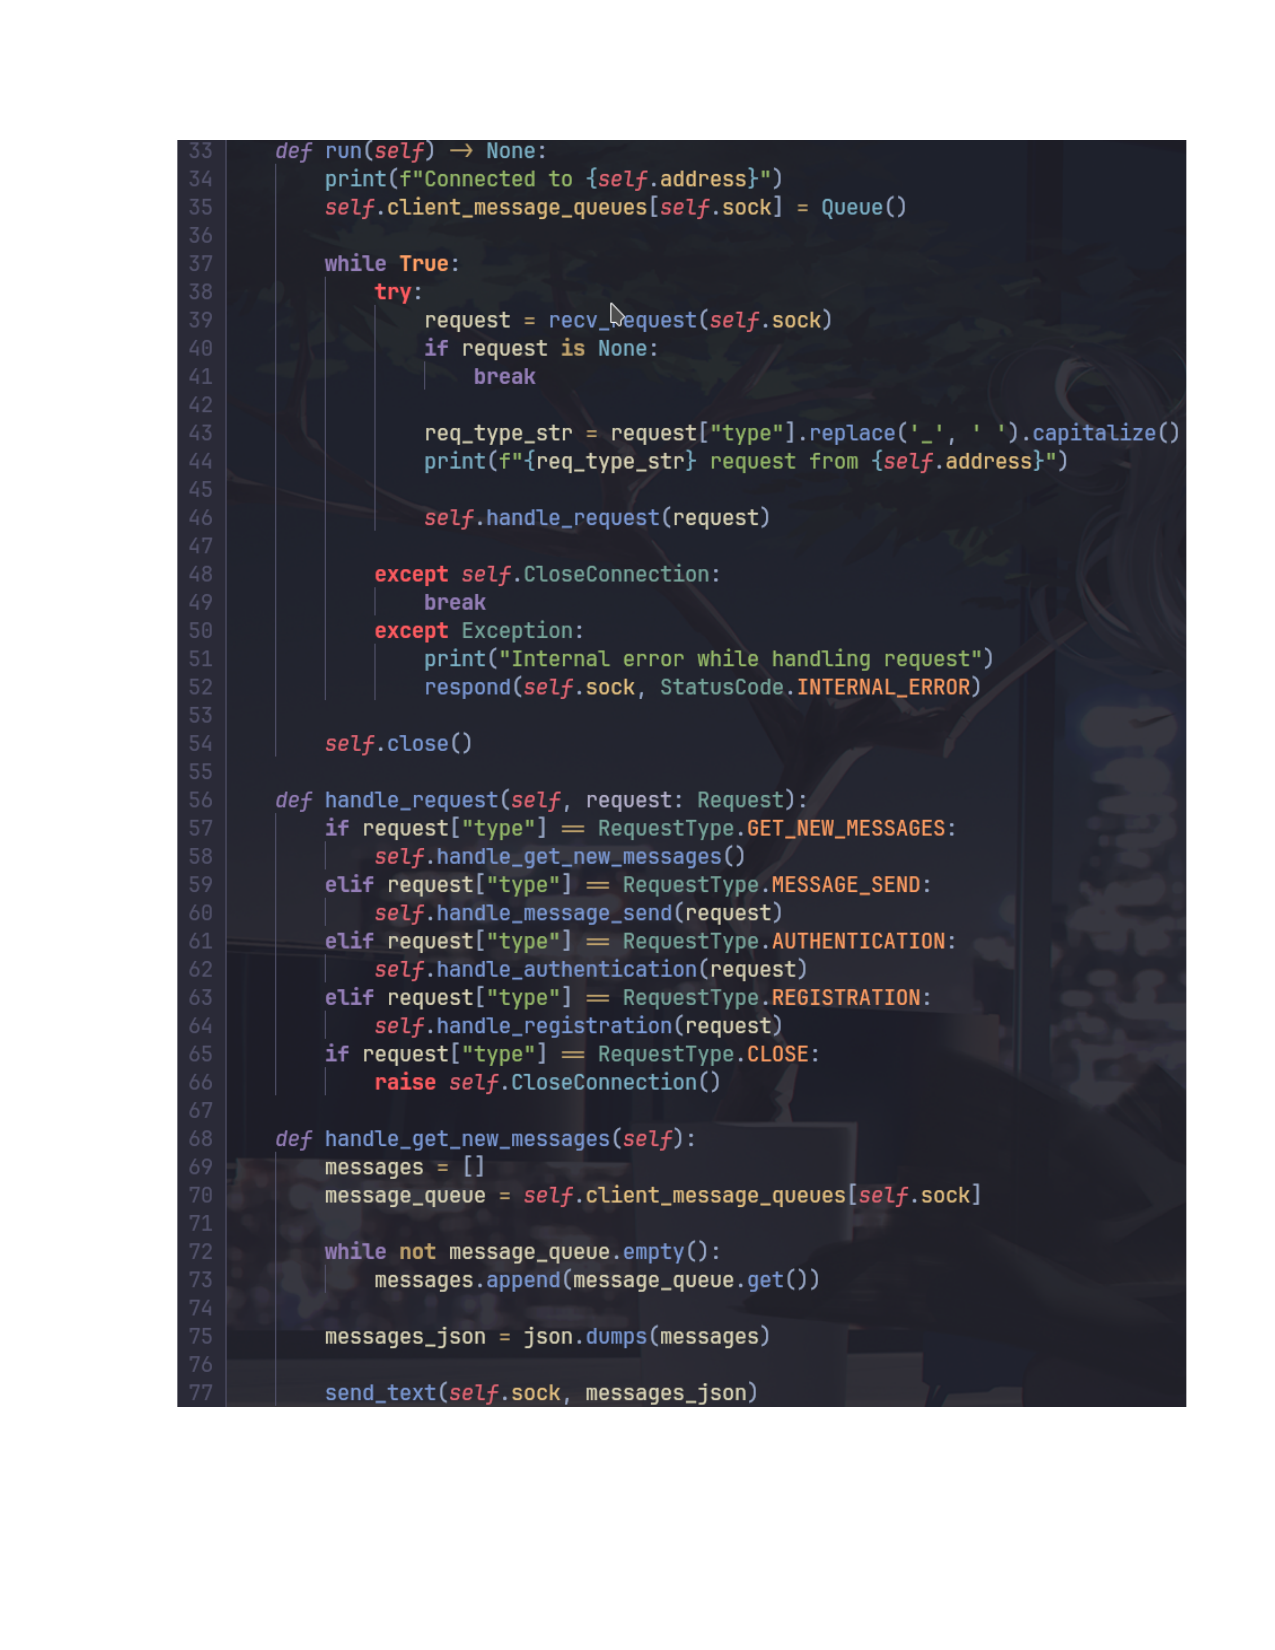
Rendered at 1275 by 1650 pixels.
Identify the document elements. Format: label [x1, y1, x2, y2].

picture [177, 140, 1187, 1407]
